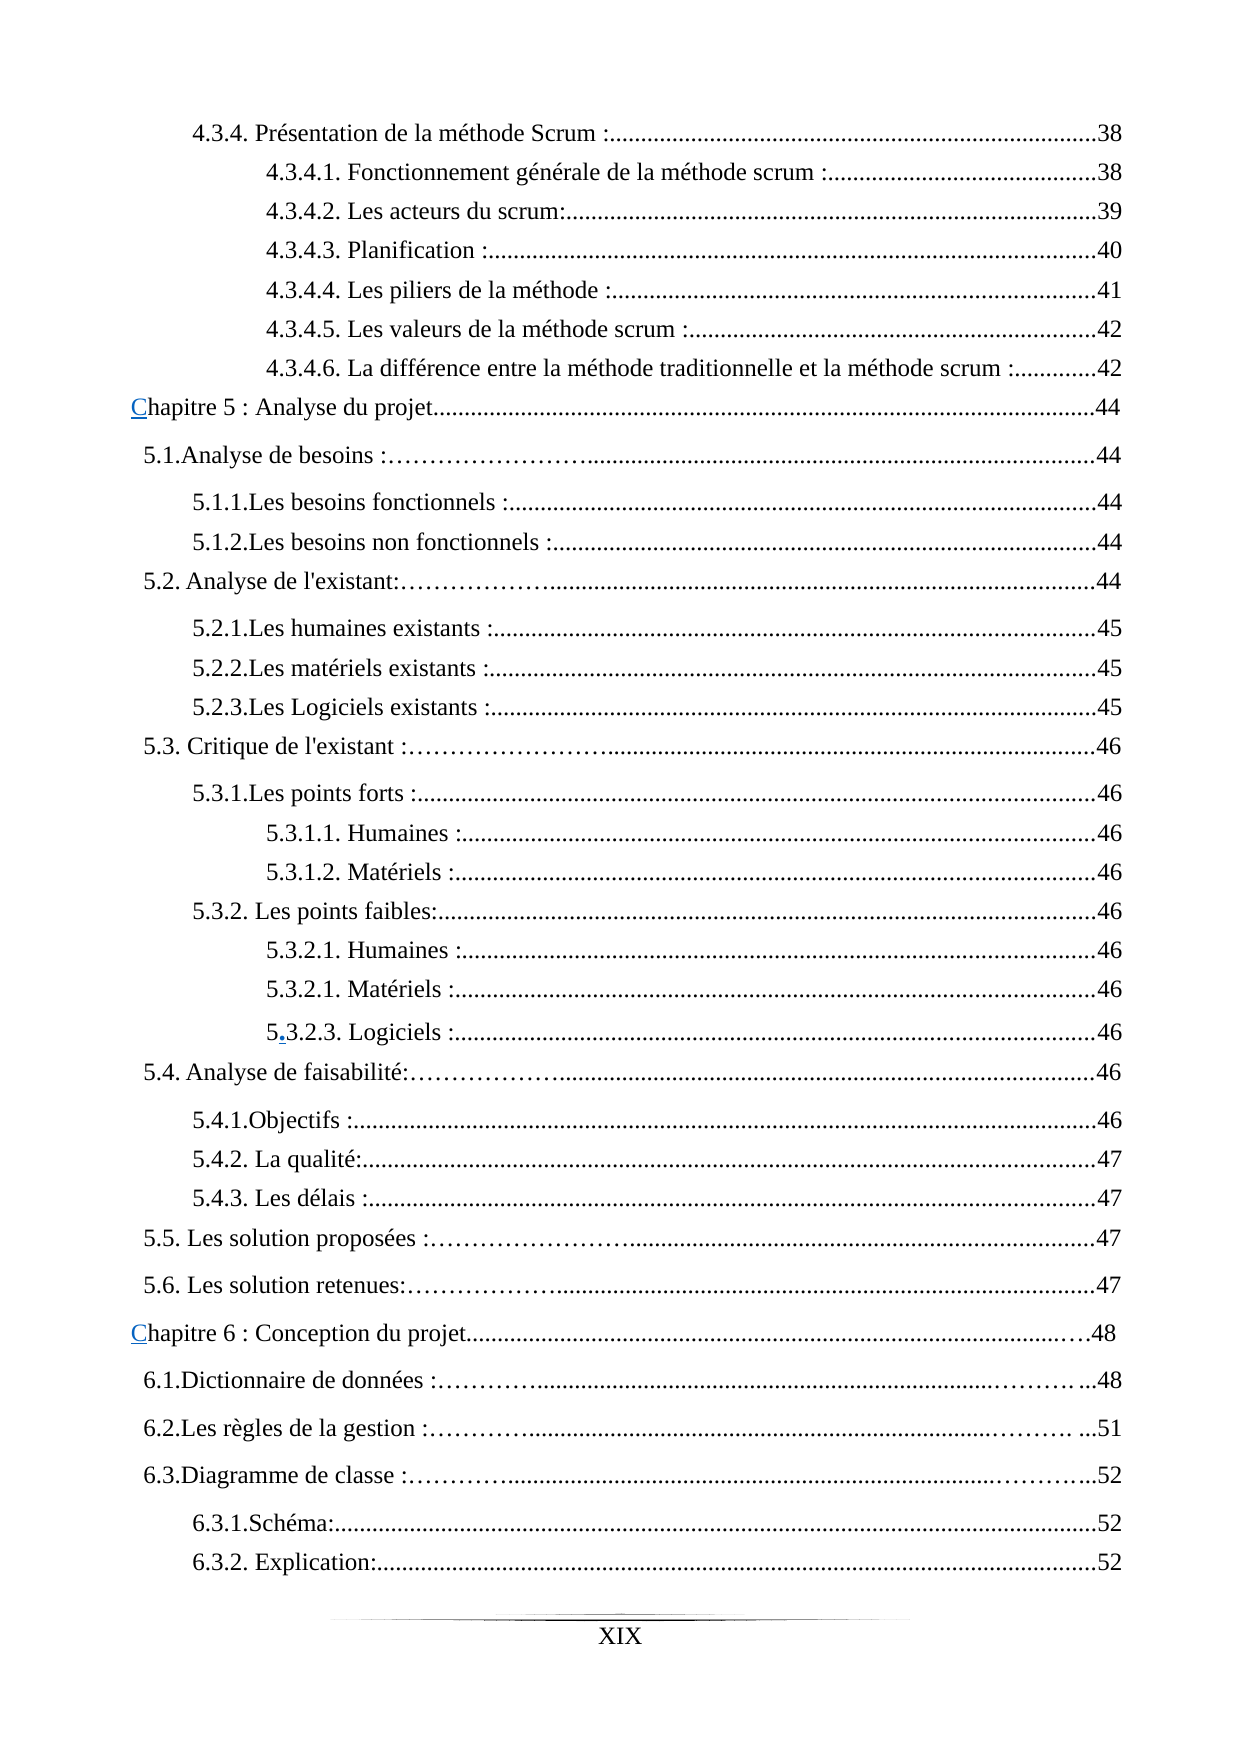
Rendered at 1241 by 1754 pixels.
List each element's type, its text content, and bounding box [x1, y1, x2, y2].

text 5.4.3. Les délais : 47 [192, 1183, 1122, 1212]
text 5.2.1.Les humaines existants : 45 [192, 613, 1122, 642]
text 4.3.4.6. La différence entre la méthode traditionnelle et la méthode scrum : 42 [266, 353, 1122, 382]
text 5.1.Analyse de besoins :……………………. 44 [118, 440, 1122, 469]
text 5.3.1.1. Humaines : 46 [266, 818, 1122, 846]
text 5.2.2.Les matériels existants : 45 [192, 653, 1122, 681]
text 6.3.2. Explication: 52 [192, 1547, 1122, 1576]
text 5.5. Les solution proposées :……………………. 47 [118, 1223, 1122, 1251]
text 5.3.1.Les points forts : 46 [192, 778, 1122, 807]
text 4.3.4.1. Fonctionnement générale de la méthode scrum : 38 [266, 157, 1122, 186]
picture [171, 1613, 1069, 1622]
text 5.3. Critique de l'existant :……………………. 46 [118, 731, 1122, 760]
text 6.3.1.Schéma: 52 [192, 1508, 1122, 1537]
text 4.3.4.2. Les acteurs du scrum: 39 [266, 196, 1122, 225]
text Chapitre 5 : Analyse du projet ..........................................................................................................44 [118, 392, 1122, 421]
text 4.3.4.5. Les valeurs de la méthode scrum : 42 [266, 314, 1122, 343]
text 5.3.2.1. Humaines : 46 [266, 935, 1122, 964]
text 6.2.Les règles de la gestion :…………..........................................................................………. ...51 [118, 1413, 1122, 1442]
text 5.2. Analyse de l'existant:………………... 44 [118, 566, 1122, 594]
text 5.2.3.Les Logiciels existants : 45 [192, 692, 1122, 721]
text 5.3.1.2. Matériels : 46 [266, 857, 1122, 886]
text 5.6. Les solution retenues:………………... 47 [118, 1270, 1122, 1299]
text 4.3.4.3. Planification : 40 [266, 236, 1122, 264]
text Chapitre 6 : Conception du projet...............................................................................................….48 [118, 1318, 1122, 1347]
text 5.3.2.1. Matériels : 46 [266, 974, 1122, 1003]
text 4.3.4. Présentation de la méthode Scrum : 38 [192, 118, 1122, 147]
text 5.3.2. Les points faibles: 46 [192, 896, 1122, 925]
text 5.4.1.Objectifs : 46 [192, 1105, 1122, 1134]
text 5.4. Analyse de faisabilité:………………... 46 [118, 1057, 1122, 1086]
text 5.1.2.Les besoins non fonctionnels : 44 [192, 527, 1122, 555]
text 6.3.Diagramme de classe :…………..............................................................................………. ...52 [118, 1461, 1122, 1489]
text 5.3.2.3. Logiciels : 46 [266, 1013, 1122, 1047]
text 5.4.2. La qualité: 47 [192, 1144, 1122, 1173]
text 4.3.4.4. Les piliers de la méthode : 41 [266, 275, 1122, 303]
text 6.1.Dictionnaire de données :………….........................................................................………. ...48 [118, 1365, 1122, 1394]
text 5.1.1.Les besoins fonctionnels : 44 [192, 487, 1122, 516]
